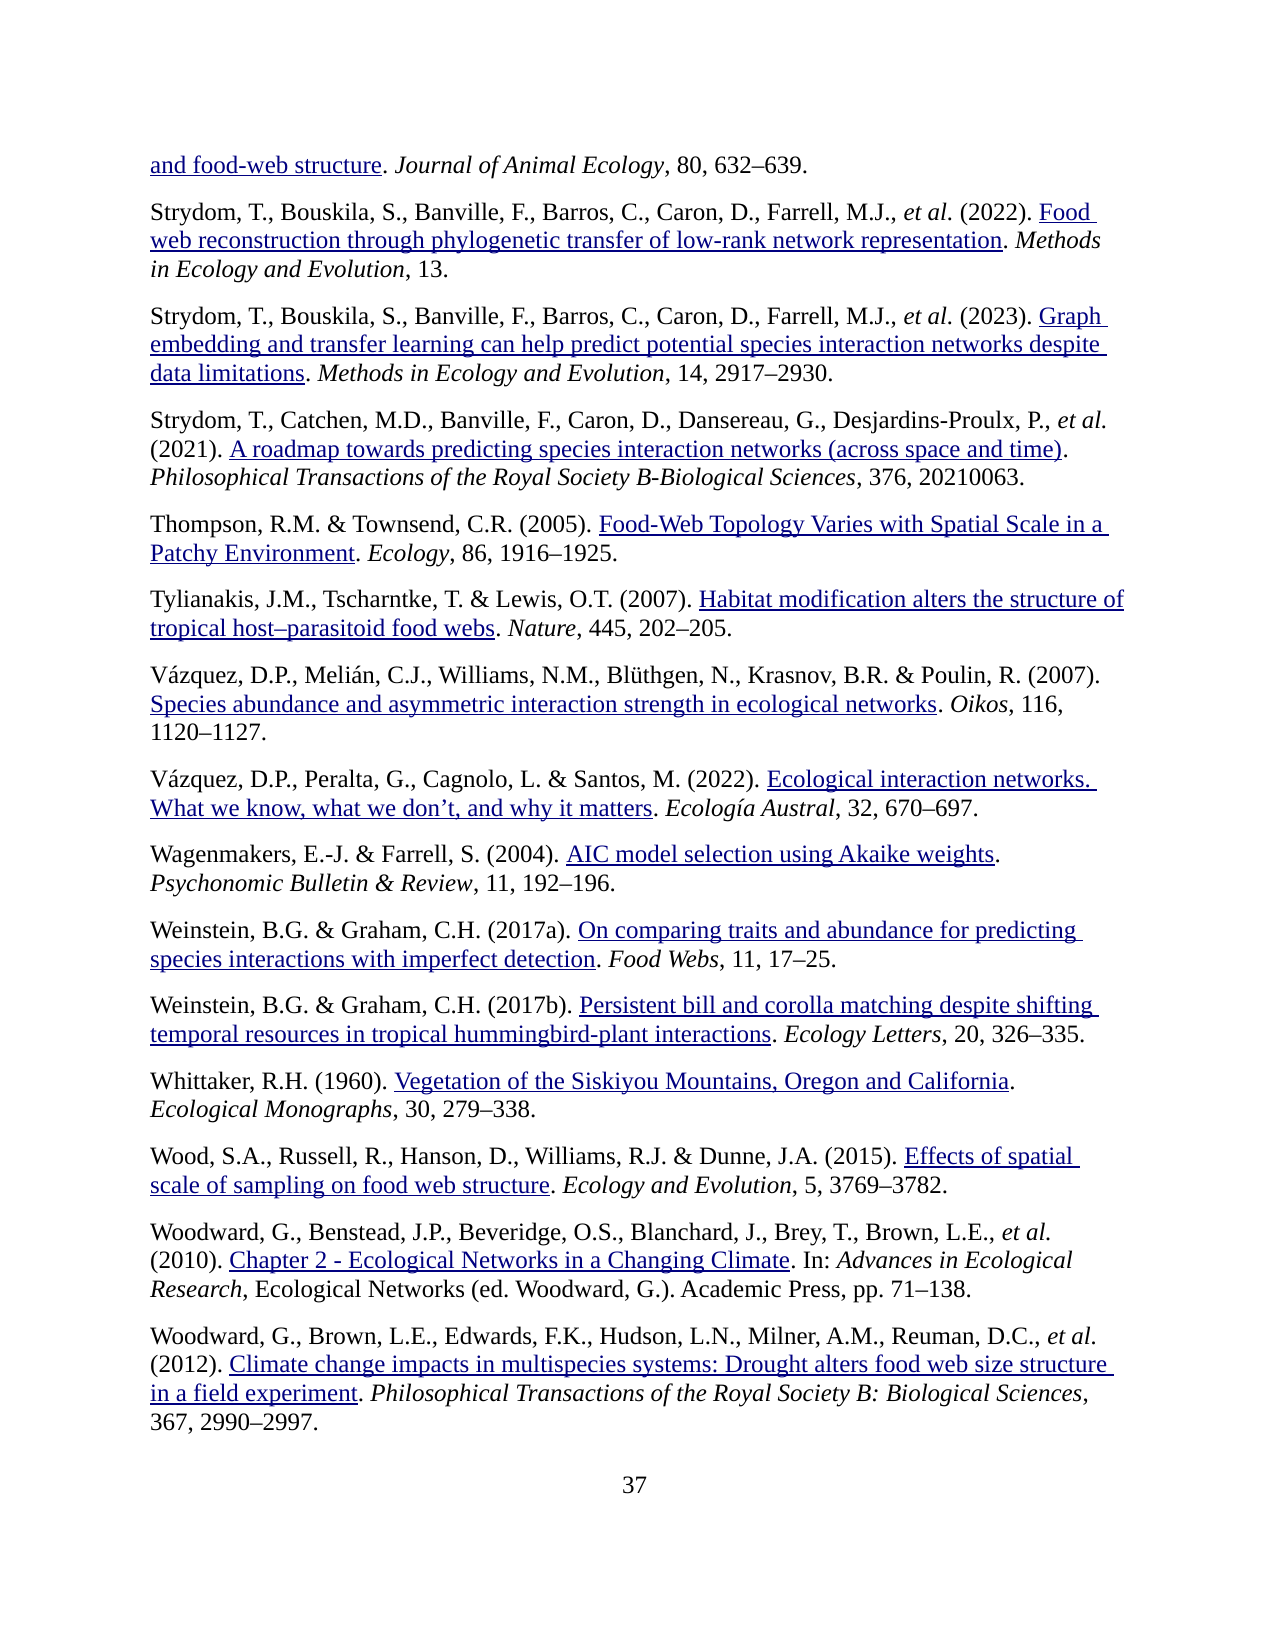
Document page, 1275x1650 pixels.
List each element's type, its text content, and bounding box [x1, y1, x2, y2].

text Strydom, T., Bouskila, S., Banville, F., Barros, C., Caron, D., Farrell, M.J., et al. (2023). Graph embedding and transfer learning can help predict potential species interaction networks despite data limitations. Methods in Ecology and Evolution, 14, 2917–2930. [150, 301, 1125, 387]
text Weinstein, B.G. & Graham, C.H. (2017b). Persistent bill and corolla matching despite shifting temporal resources in tropical hummingbird-plant interactions. Ecology Letters, 20, 326–335. [150, 990, 1125, 1048]
text Strydom, T., Bouskila, S., Banville, F., Barros, C., Caron, D., Farrell, M.J., et al. (2022). Food web reconstruction through phylogenetic transfer of low-rank network representation. Methods in Ecology and Evolution, 13. [150, 197, 1125, 283]
text Vázquez, D.P., Peralta, G., Cagnolo, L. & Santos, M. (2022). Ecological interaction networks. What we know, what we don’t, and why it matters. Ecología Austral, 32, 670–697. [150, 764, 1125, 822]
text Thompson, R.M. & Townsend, C.R. (2005). Food-Web Topology Varies with Spatial Scale in a Patchy Environment. Ecology, 86, 1916–1925. [150, 509, 1125, 567]
text and food-web structure. Journal of Animal Ecology, 80, 632–639. [150, 150, 1125, 179]
text Wagenmakers, E.-J. & Farrell, S. (2004). AIC model selection using Akaike weights. Psychonomic Bulletin & Review, 11, 192–196. [150, 839, 1125, 897]
text Vázquez, D.P., Melián, C.J., Williams, N.M., Blüthgen, N., Krasnov, B.R. & Poulin, R. (2007). Species abundance and asymmetric interaction strength in ecological networks. Oikos, 116, 1120–1127. [150, 660, 1125, 746]
text Whittaker, R.H. (1960). Vegetation of the Siskiyou Mountains, Oregon and California. Ecological Monographs, 30, 279–338. [150, 1066, 1125, 1123]
text Weinstein, B.G. & Graham, C.H. (2017a). On comparing traits and abundance for predicting species interactions with imperfect detection. Food Webs, 11, 17–25. [150, 915, 1125, 972]
text Woodward, G., Brown, L.E., Edwards, F.K., Hudson, L.N., Milner, A.M., Reuman, D.C., et al. (2012). Climate change impacts in multispecies systems: Drought alters food web size structure in a field experiment. Philosophical Transactions of the Royal Society B: Biological Sciences, 367, 2990–2997. [150, 1321, 1125, 1436]
text Wood, S.A., Russell, R., Hanson, D., Williams, R.J. & Dunne, J.A. (2015). Effects of spatial scale of sampling on food web structure. Ecology and Evolution, 5, 3769–3782. [150, 1141, 1125, 1199]
text Woodward, G., Benstead, J.P., Beveridge, O.S., Blanchard, J., Brey, T., Brown, L.E., et al. (2010). Chapter 2 - Ecological Networks in a Changing Climate. In: Advances in Ecological Research, Ecological Networks (ed. Woodward, G.). Academic Press, pp. 71–138. [150, 1217, 1125, 1303]
text Tylianakis, J.M., Tscharntke, T. & Lewis, O.T. (2007). Habitat modification alters the structure of tropical host–parasitoid food webs. Nature, 445, 202–205. [150, 584, 1125, 642]
text Strydom, T., Catchen, M.D., Banville, F., Caron, D., Dansereau, G., Desjardins-Proulx, P., et al. (2021). A roadmap towards predicting species interaction networks (across space and time). Philosophical Transactions of the Royal Society B-Biological Sciences, 376, 20210063. [150, 405, 1125, 491]
